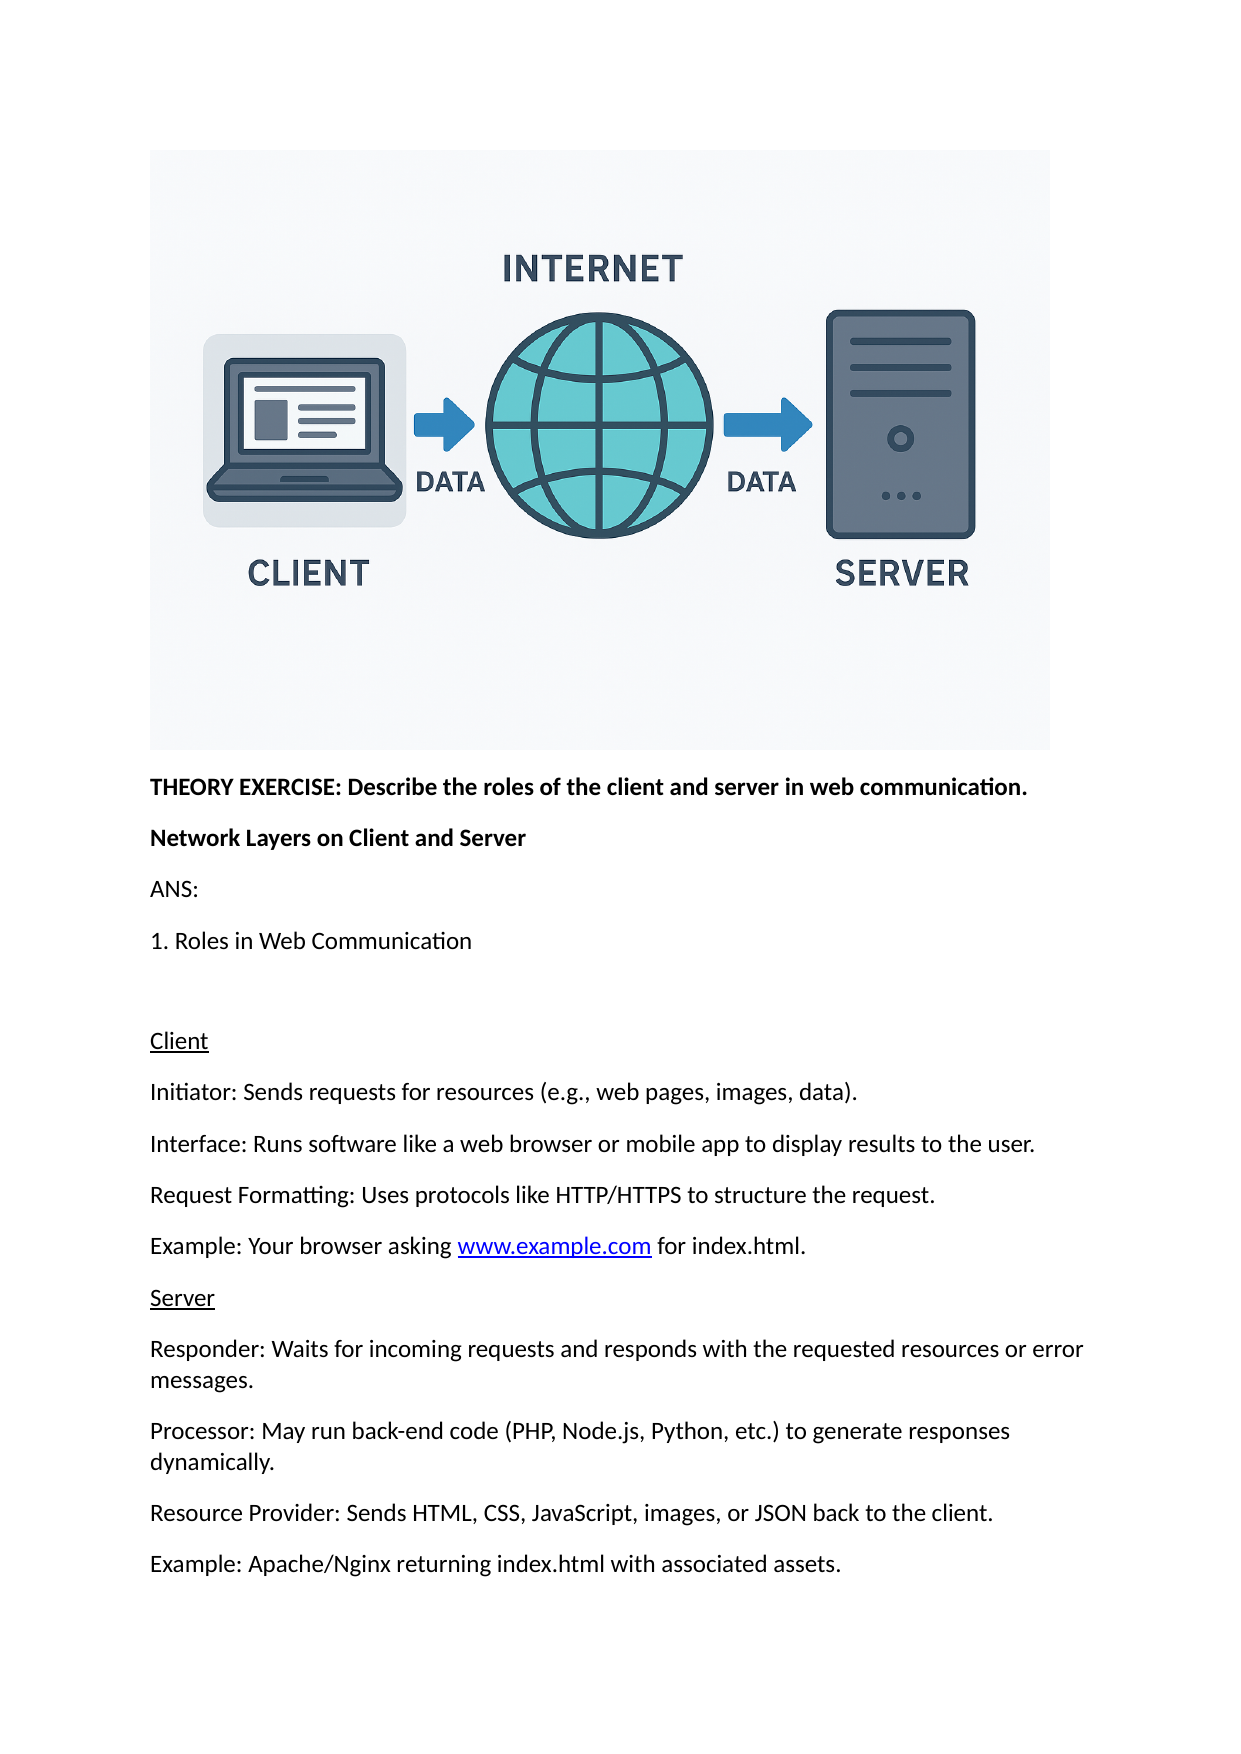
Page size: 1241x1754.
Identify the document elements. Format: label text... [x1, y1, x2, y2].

text THEORY EXERCISE: Describe the roles of the client and server in web communication. [150, 771, 1090, 801]
text Interface: Runs software like a web browser or mobile app to display results to the user. [150, 1128, 1090, 1158]
text 1. Roles in Web Communication [150, 925, 1090, 955]
text Example: Apache/Nginx returning index.html with associated assets. [150, 1548, 1090, 1579]
text Initiator: Sends requests for resources (e.g., web pages, images, data). [150, 1076, 1090, 1107]
text Server [150, 1282, 1090, 1312]
text Client [150, 1025, 1090, 1056]
text Responder: Waits for incoming requests and responds with the requested resources or error messages. [150, 1333, 1090, 1394]
text Request Formatting: Uses protocols like HTTP/HTTPS to structure the request. [150, 1179, 1090, 1210]
text ANS: [150, 873, 1090, 904]
text Processor: May run back-end code (PHP, Node.js, Python, etc.) to generate responses dynamically. [150, 1415, 1090, 1476]
text Resource Provider: Sends HTML, CSS, JavaScript, images, or JSON back to the client. [150, 1497, 1090, 1527]
text Network Layers on Client and Server [150, 822, 1090, 853]
text Example: Your browser asking www.example.com for index.html. [150, 1231, 1090, 1261]
